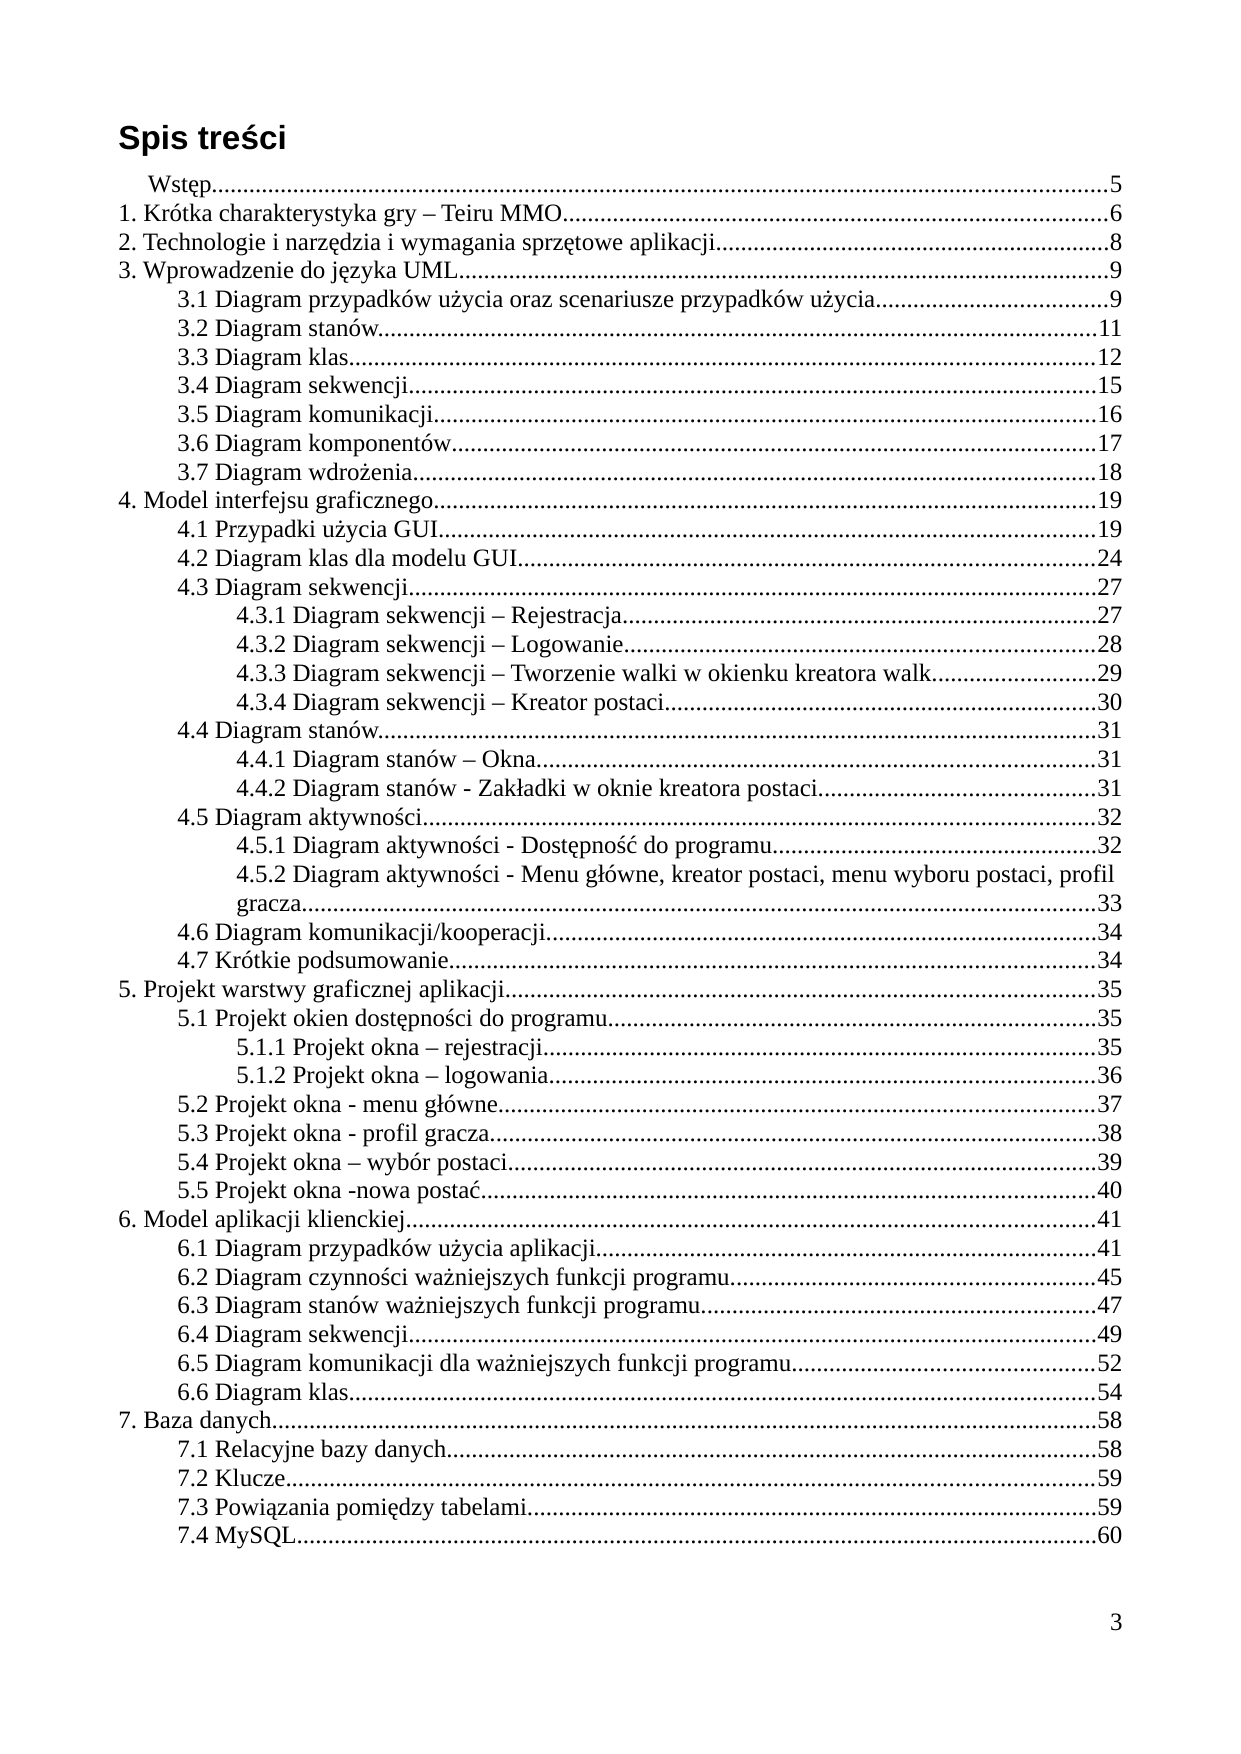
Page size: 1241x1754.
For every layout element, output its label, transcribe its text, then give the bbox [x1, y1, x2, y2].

text 5.2 Projekt okna - menu główne 37 [177, 1089, 1122, 1118]
text 4.3.1 Diagram sekwencji – Rejestracja 27 [236, 600, 1122, 629]
text 4.5.1 Diagram aktywności - Dostępność do programu 32 [236, 830, 1122, 859]
text 3. Wprowadzenie do języka UML. 9 [118, 255, 1122, 284]
text 4.2 Diagram klas dla modelu GUI 24 [177, 543, 1122, 572]
text 4.3 Diagram sekwencji 27 [177, 572, 1122, 600]
text 7.2 Klucze. 59 [177, 1463, 1122, 1492]
text 6.5 Diagram komunikacji dla ważniejszych funkcji programu. 52 [177, 1348, 1122, 1377]
text 7.3 Powiązania pomiędzy tabelami. 59 [177, 1492, 1122, 1520]
text 4.3.4 Diagram sekwencji – Kreator postaci. 30 [236, 687, 1122, 715]
text 5.1.1 Projekt okna – rejestracji. 35 [236, 1032, 1122, 1060]
text 6. Model aplikacji klienckiej. 41 [118, 1204, 1122, 1233]
text 6.1 Diagram przypadków użycia aplikacji. 41 [177, 1233, 1122, 1262]
text 6.3 Diagram stanów ważniejszych funkcji programu. 47 [177, 1290, 1122, 1319]
text 3.7 Diagram wdrożenia 18 [177, 457, 1122, 485]
subtitle Spis treści [118, 118, 1122, 157]
text 6.2 Diagram czynności ważniejszych funkcji programu. 45 [177, 1262, 1122, 1290]
text Wstęp 5 [148, 169, 1122, 198]
text 1. Krótka charakterystyka gry – Teiru MMO. 6 [118, 198, 1122, 227]
text 4. Model interfejsu graficznego. 19 [118, 485, 1122, 514]
text 4.3.2 Diagram sekwencji – Logowanie 28 [236, 629, 1122, 658]
text 5.5 Projekt okna -nowa postać. 40 [177, 1175, 1122, 1204]
text 4.4.2 Diagram stanów - Zakładki w oknie kreatora postaci. 31 [236, 773, 1122, 802]
text 4.7 Krótkie podsumowanie. 34 [177, 945, 1122, 974]
text 6.4 Diagram sekwencji 49 [177, 1319, 1122, 1348]
text 7.1 Relacyjne bazy danych. 58 [177, 1434, 1122, 1463]
text 5.1 Projekt okien dostępności do programu. 35 [177, 1003, 1122, 1032]
text 5. Projekt warstwy graficznej aplikacji. 35 [118, 974, 1122, 1003]
text 4.4.1 Diagram stanów – Okna. 31 [236, 744, 1122, 773]
text 3.6 Diagram komponentów 17 [177, 428, 1122, 457]
text 4.1 Przypadki użycia GUI 19 [177, 514, 1122, 543]
text 7. Baza danych. 58 [118, 1405, 1122, 1434]
text 3.5 Diagram komunikacji 16 [177, 399, 1122, 428]
text 5.4 Projekt okna – wybór postaci. 39 [177, 1147, 1122, 1175]
text 4.6 Diagram komunikacji/kooperacji. 34 [177, 917, 1122, 945]
text 3.3 Diagram klas 12 [177, 342, 1122, 370]
text 4.5 Diagram aktywności 32 [177, 802, 1122, 830]
text 4.3.3 Diagram sekwencji – Tworzenie walki w okienku kreatora walk. 29 [236, 658, 1122, 687]
text 3.2 Diagram stanów. 11 [177, 313, 1122, 342]
text 6.6 Diagram klas 54 [177, 1377, 1122, 1405]
text 5.1.2 Projekt okna – logowania. 36 [236, 1060, 1122, 1089]
text 7.4 MySQL 60 [177, 1520, 1122, 1549]
text 4.4 Diagram stanów. 31 [177, 715, 1122, 744]
text 3.4 Diagram sekwencji 15 [177, 370, 1122, 399]
text 5.3 Projekt okna - profil gracza. 38 [177, 1118, 1122, 1147]
text 3.1 Diagram przypadków użycia oraz scenariusze przypadków użycia 9 [177, 284, 1122, 313]
text 4.5.2 Diagram aktywności - Menu główne, kreator postaci, menu wyboru postaci, profil gracza. 33 [236, 859, 1122, 917]
text 2. Technologie i narzędzia i wymagania sprzętowe aplikacji. 8 [118, 227, 1122, 255]
